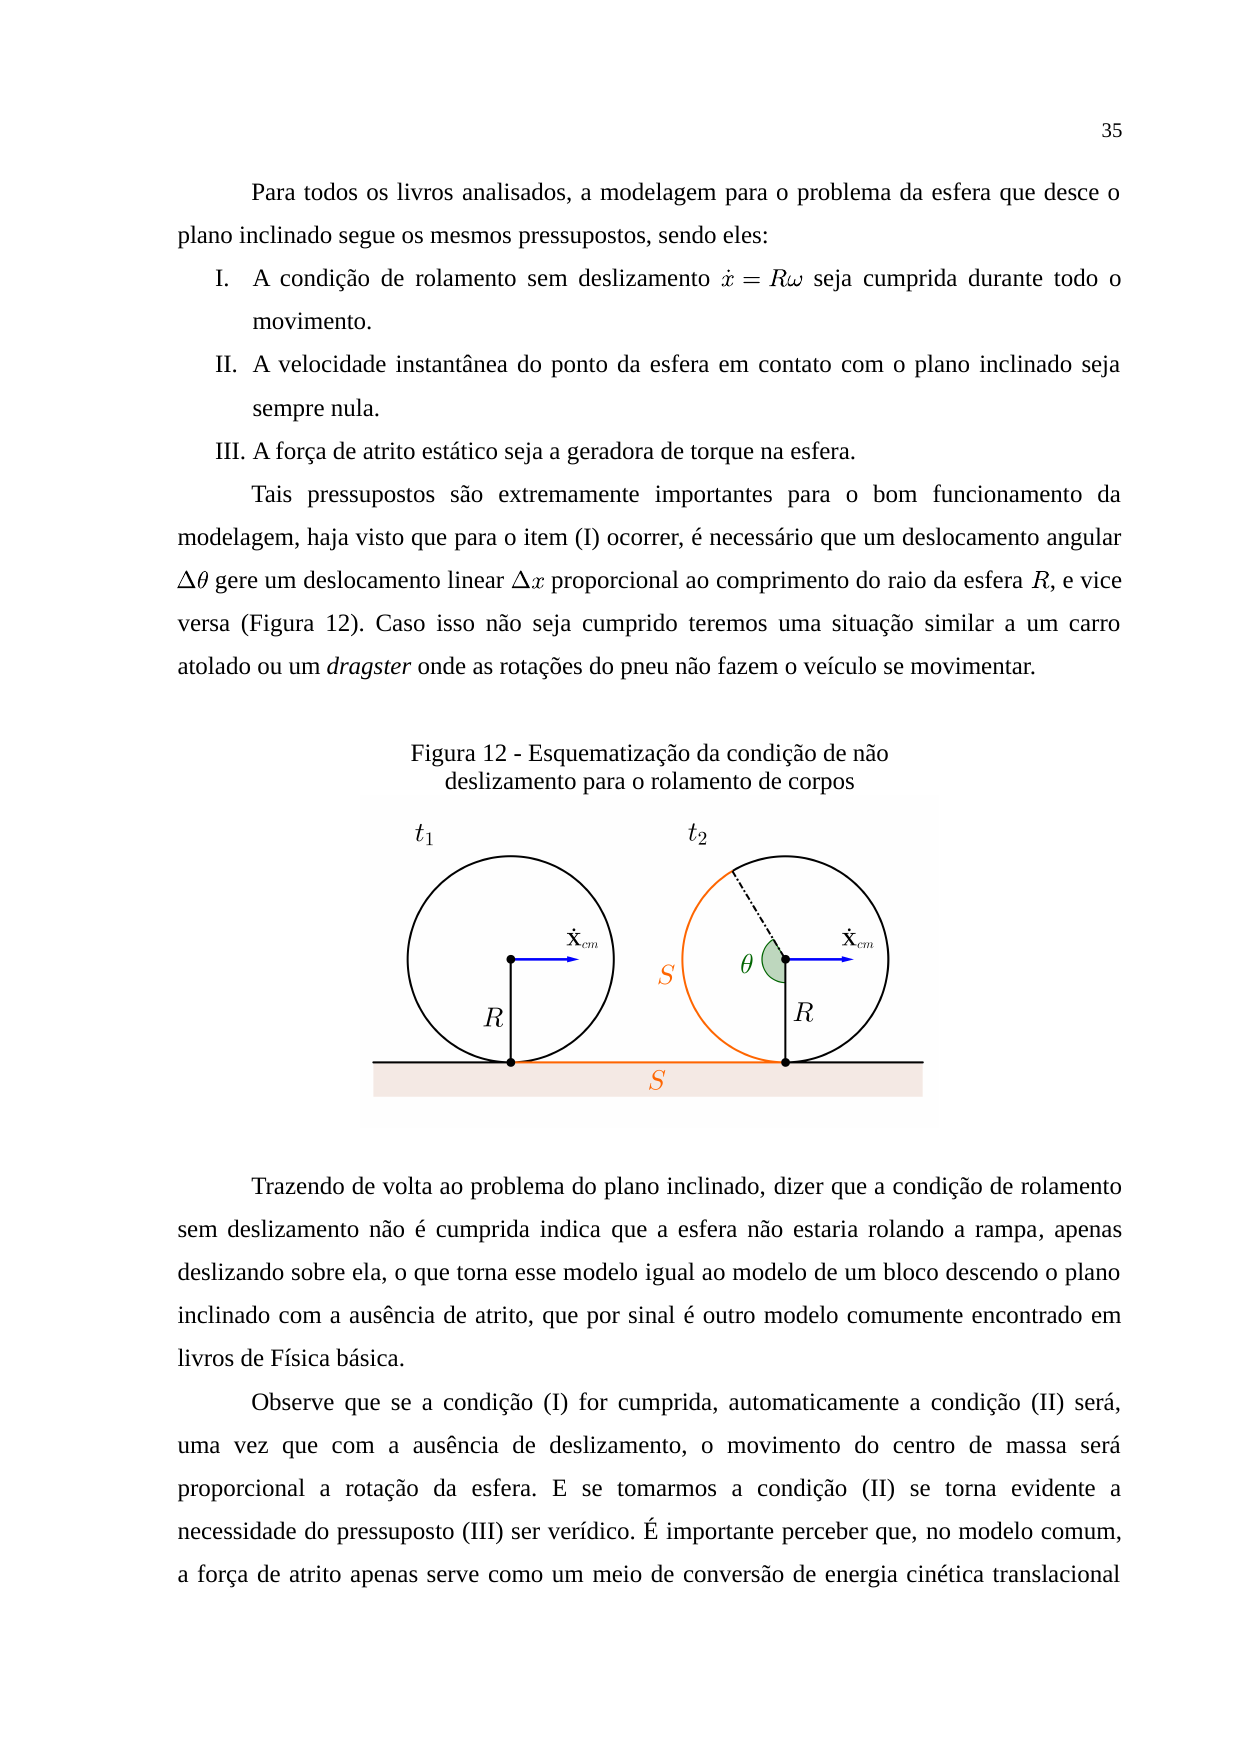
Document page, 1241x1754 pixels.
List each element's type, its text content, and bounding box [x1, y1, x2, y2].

list A condição de rolamento sem deslizamento seja cumprida durante todo o movimento. [215, 263, 1122, 335]
list A força de atrito estático seja a geradora de torque na esfera. [215, 436, 1122, 464]
text Tais pressupostos são extremamente importantes para o bom funcionamento da modelagem, haja visto que para o item (I) ocorrer, é necessário que um deslocamento angular gere um deslocamento linear proporcional ao comprimento do raio da esfera , e vice versa (Figura 12). Caso isso não seja cumprido teremos uma situação similar a um carro atolado ou um dragster onde as rotações do pneu não fazem o veículo se movimentar. [177, 479, 1122, 680]
text Para todos os livros analisados, a modelagem para o problema da esfera que desce o plano inclinado segue os mesmos pressupostos, sendo eles: [177, 177, 1122, 249]
list A velocidade instantânea do ponto da esfera em contato com o plano inclinado seja sempre nula. [215, 349, 1122, 421]
picture [360, 795, 939, 1128]
text Trazendo de volta ao problema do plano inclinado, dizer que a condição de rolamento sem deslizamento não é cumprida indica que a esfera não estaria rolando a rampa, apenas deslizando sobre ela, o que torna esse modelo igual ao modelo de um bloco descendo o plano inclinado com a ausência de atrito, que por sinal é outro modelo comumente encontrado em livros de Física básica. [177, 1171, 1122, 1372]
text Observe que se a condição (I) for cumprida, automaticamente a condição (II) será, uma vez que com a ausência de deslizamento, o movimento do centro de massa será proporcional a rotação da esfera. E se tomarmos a condição (II) se torna evidente a necessidade do pressuposto (III) ser verídico. É importante perceber que, no modelo comum, a força de atrito apenas serve como um meio de conversão de energia cinética translacional [177, 1387, 1122, 1588]
text Figura 12 - Esquematização da condição de não deslizamento para o rolamento de corpos [360, 738, 939, 795]
